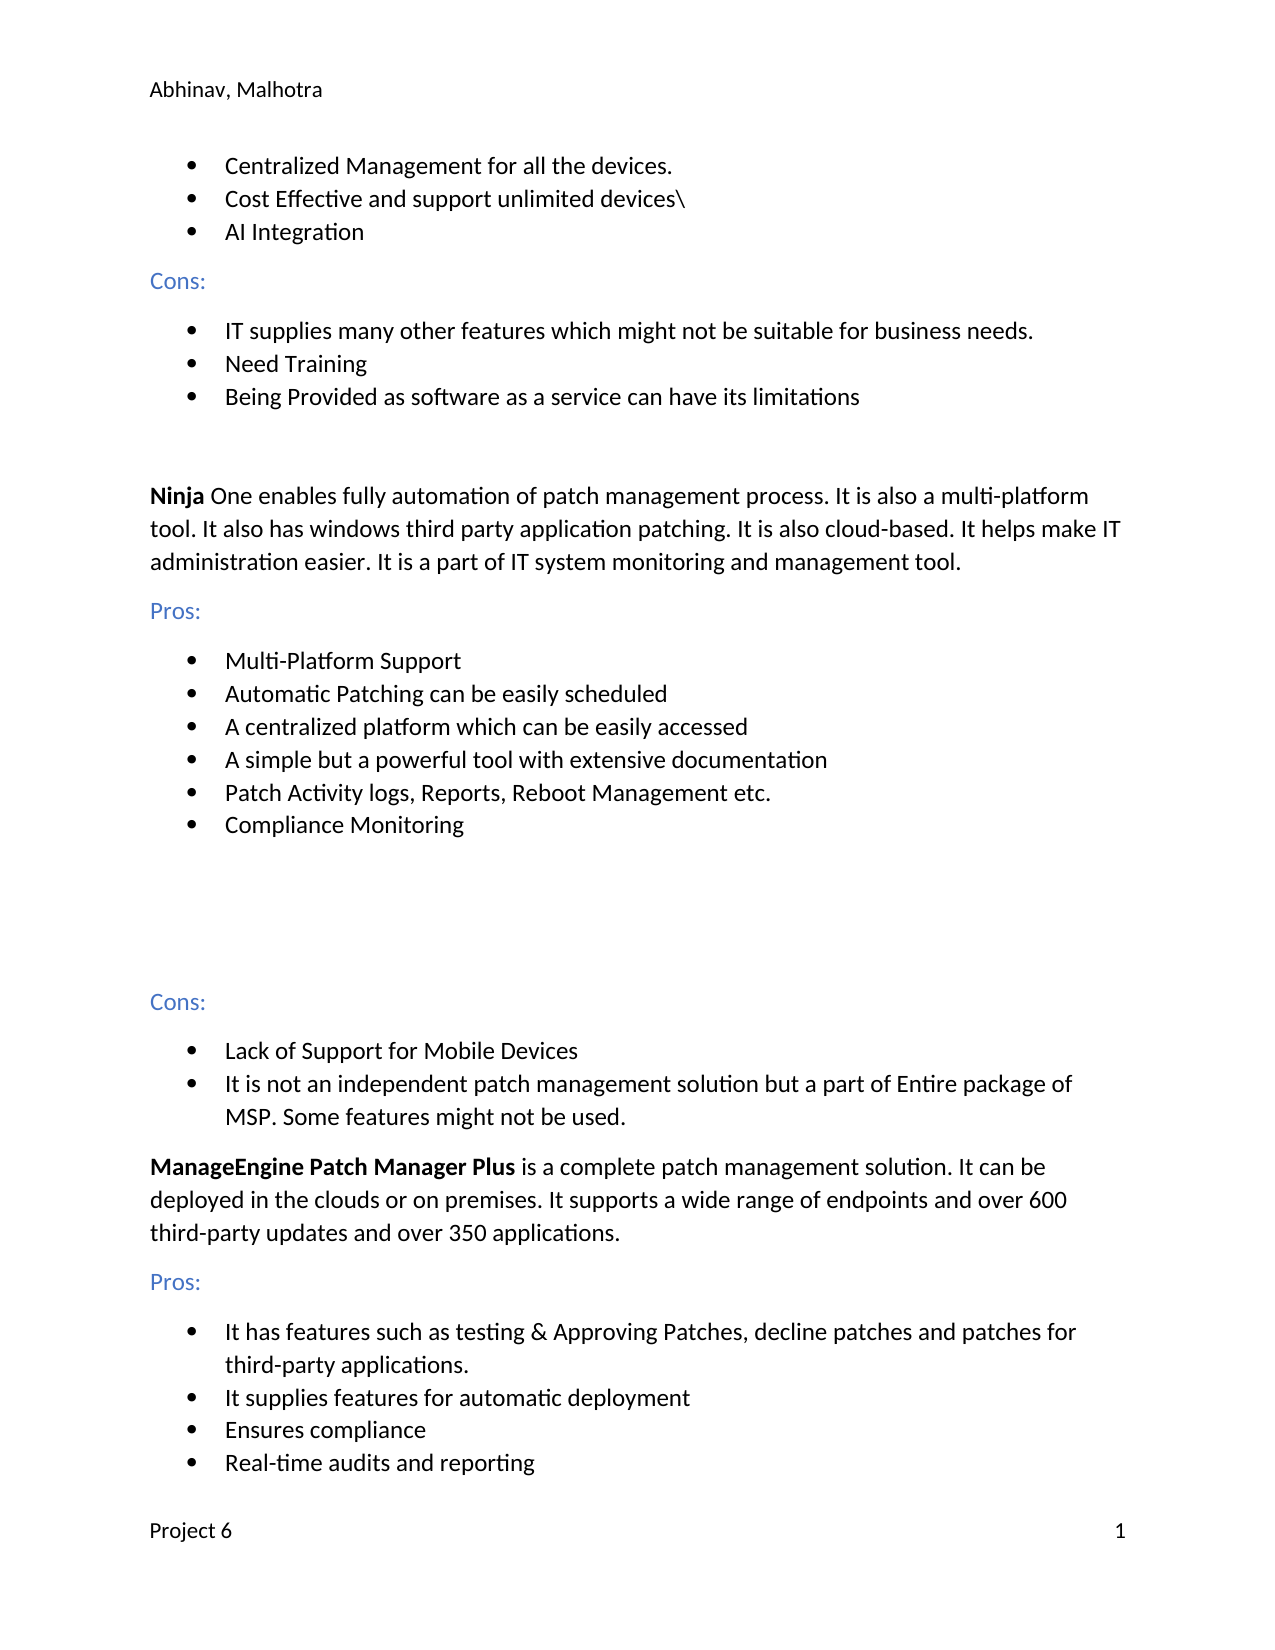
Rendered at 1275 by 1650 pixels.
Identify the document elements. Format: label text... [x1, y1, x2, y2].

text Cons: [150, 986, 1125, 1016]
text Pros: [150, 595, 1125, 626]
list Real-time audits and reporting [187, 1447, 1125, 1478]
text Pros: [150, 1266, 1125, 1297]
list IT supplies many other features which might not be suitable for business needs. [187, 315, 1125, 346]
text Ninja One enables fully automation of patch management process. It is also a multi-platform tool. It also has windows third party application patching. It is also cloud-based. It helps make IT administration easier. It is a part of IT system monitoring and management tool. [150, 480, 1125, 576]
list A centralized platform which can be easily accessed [187, 711, 1125, 741]
list Multi-Platform Support [187, 645, 1125, 676]
list Patch Activity logs, Reports, Reboot Management etc. [187, 777, 1125, 807]
list Need Training [187, 348, 1125, 378]
list Automatic Patching can be easily scheduled [187, 678, 1125, 708]
list Lack of Support for Mobile Devices [187, 1035, 1125, 1066]
list Being Provided as software as a service can have its limitations [187, 381, 1125, 411]
list Cost Effective and support unlimited devices\ [187, 183, 1125, 213]
list It is not an independent patch management solution but a part of Entire package of MSP. Some features might not be used. [187, 1068, 1125, 1132]
text ManageEngine Patch Manager Plus is a complete patch management solution. It can be deployed in the clouds or on premises. It supports a wide range of endpoints and over 600 third-party updates and over 350 applications. [150, 1151, 1125, 1247]
list Centralized Management for all the devices. [187, 150, 1125, 181]
list It has features such as testing & Approving Patches, decline patches and patches for third-party applications. [187, 1316, 1125, 1379]
list AI Integration [187, 216, 1125, 246]
list Compliance Monitoring [187, 809, 1125, 840]
list A simple but a powerful tool with extensive documentation [187, 744, 1125, 774]
list It supplies features for automatic deployment [187, 1382, 1125, 1412]
list Ensures compliance [187, 1414, 1125, 1445]
text Cons: [150, 265, 1125, 296]
